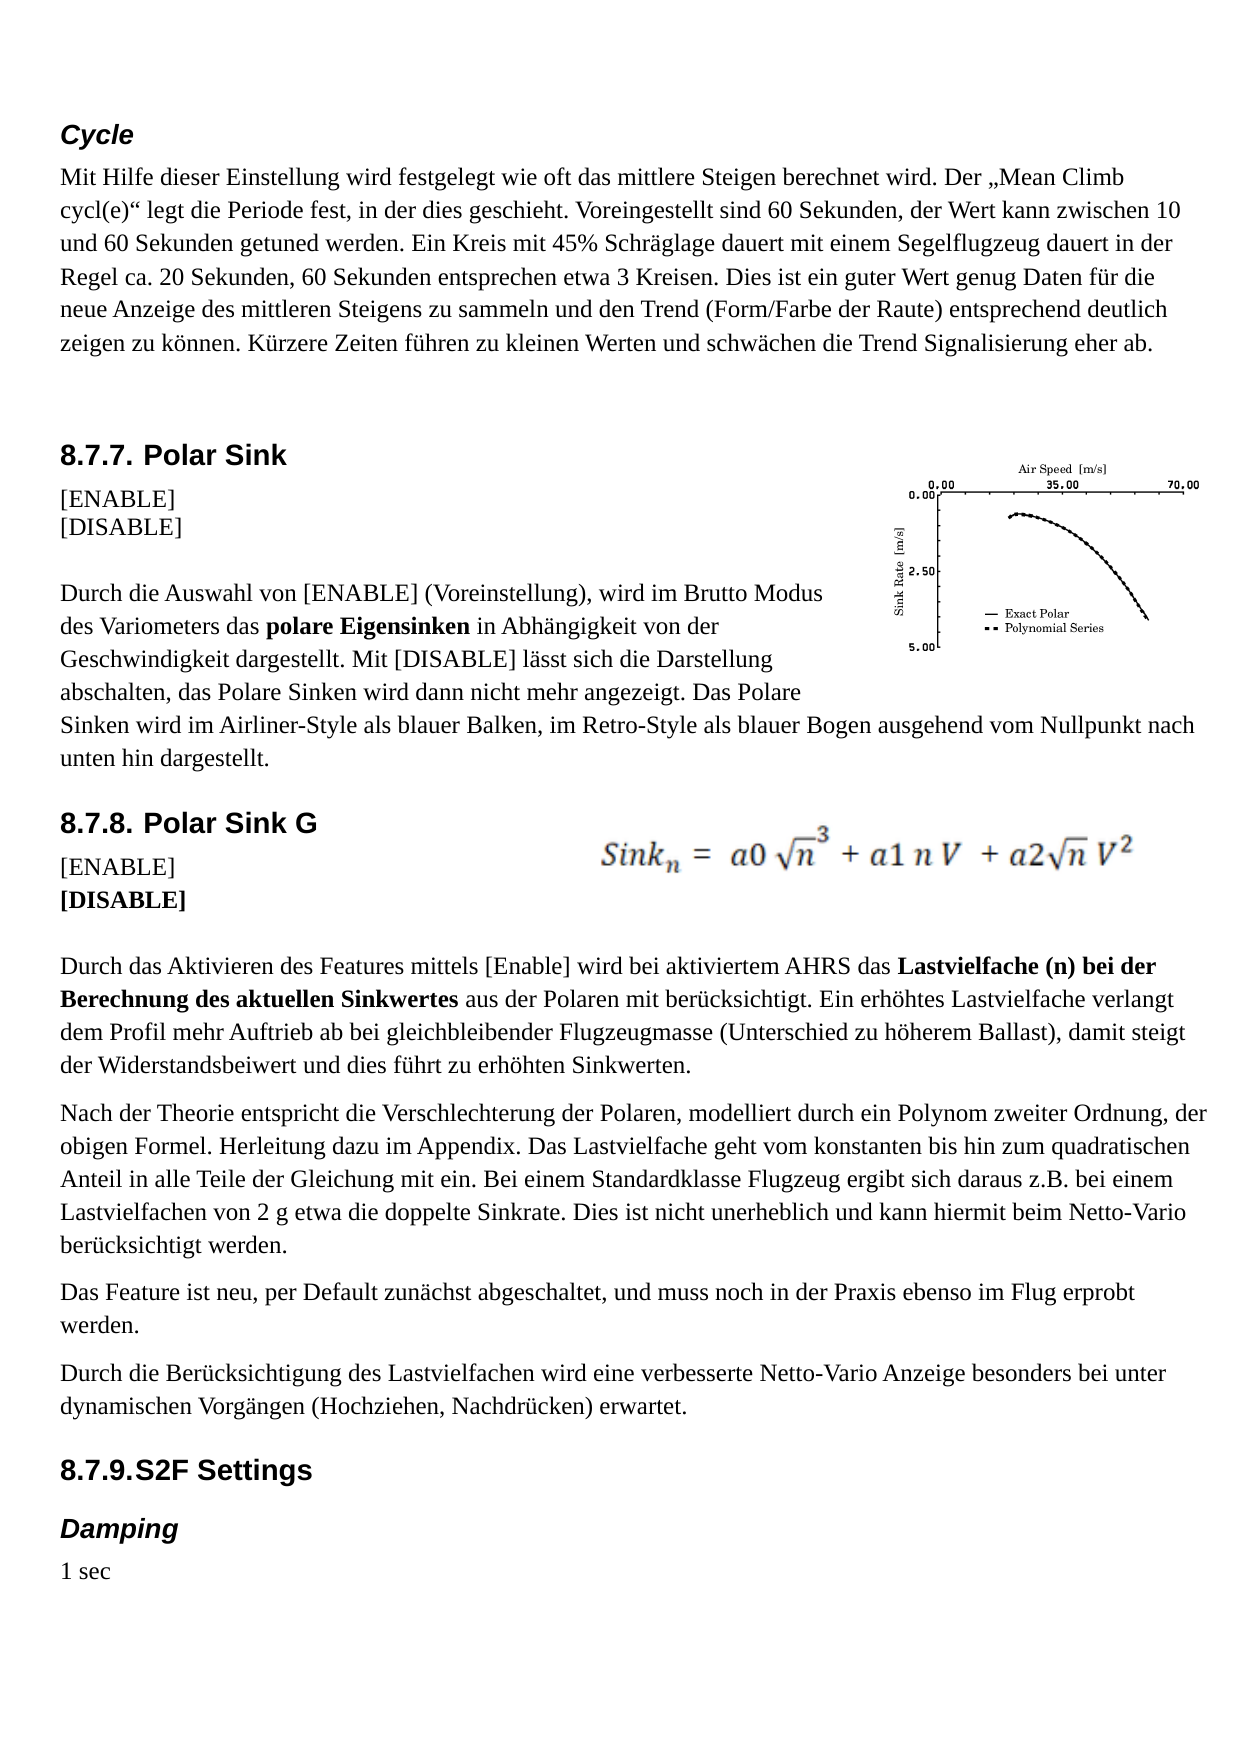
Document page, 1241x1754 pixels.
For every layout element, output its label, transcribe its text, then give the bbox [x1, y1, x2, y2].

picture [891, 461, 1199, 651]
text [1199, 512, 1207, 541]
text Durch die Berücksichtigung des Lastvielfachen wird eine verbesserte Netto-Vario Anzeige besonders bei unter dynamischen Vorgängen (Hochziehen, Nachdrücken) erwartet. [60, 1358, 1207, 1420]
text Durch die Auswahl von [ENABLE] (Voreinstellung), wird im Brutto Modus des Variometers das polare Eigensinken in Abhängigkeit von der Geschwindigkeit dargestellt. Mit [DISABLE] lässt sich die Darstellung abschalten, das Polare Sinken wird dann nicht mehr angezeigt. Das Polare Sinken wird im Airliner-Style als blauer Balken, im Retro-Style als blauer Bogen ausgehend vom Nullpunkt nach unten hin dargestellt. [60, 578, 1207, 772]
text [ENABLE] [60, 852, 591, 881]
subtitle S2F Settings [60, 1453, 1207, 1487]
picture [591, 807, 1197, 913]
text Nach der Theorie entspricht die Verschlechterung der Polaren, modelliert durch ein Polynom zweiter Ordnung, der obigen Formel. Herleitung dazu im Appendix. Das Lastvielfache geht vom konstanten bis hin zum quadratischen Anteil in alle Teile der Gleichung mit ein. Bei einem Standardklasse Flugzeug ergibt sich daraus z.B. bei einem Lastvielfachen von 2 g etwa die doppelte Sinkrate. Dies ist nicht unerheblich und kann hiermit beim Netto-Vario berücksichtigt werden. [60, 1098, 1207, 1258]
subtitle Cycle [60, 118, 1207, 150]
text [1199, 484, 1207, 512]
text [1197, 852, 1207, 881]
subtitle Damping [60, 1512, 1207, 1544]
text 1 sec [60, 1556, 1207, 1585]
text [DISABLE] [60, 885, 1207, 914]
subtitle Polar Sink G [60, 806, 1207, 839]
text Mit Hilfe dieser Einstellung wird festgelegt wie oft das mittlere Steigen berechnet wird. Der „Mean Climb cycl(e)“ legt die Periode fest, in der dies geschieht. Voreingestellt sind 60 Sekunden, der Wert kann zwischen 10 und 60 Sekunden getuned werden. Ein Kreis mit 45% Schräglage dauert mit einem Segelflugzeug dauert in der Regel ca. 20 Sekunden, 60 Sekunden entsprechen etwa 3 Kreisen. Dies ist ein guter Wert genug Daten für die neue Anzeige des mittleren Steigens zu sammeln und den Trend (Form/Farbe der Raute) entsprechend deutlich zeigen zu können. Kürzere Zeiten führen zu kleinen Werten und schwächen die Trend Signalisierung eher ab. [60, 162, 1207, 356]
text Das Feature ist neu, per Default zunächst abgeschaltet, und muss noch in der Praxis ebenso im Flug erprobt werden. [60, 1277, 1207, 1339]
text [DISABLE] [60, 512, 891, 541]
text Durch das Aktivieren des Features mittels [Enable] wird bei aktiviertem AHRS das Lastvielfache (n) bei der Berechnung des aktuellen Sinkwertes aus der Polaren mit berücksichtigt. Ein erhöhtes Lastvielfache verlangt dem Profil mehr Auftrieb ab bei gleichbleibender Flugzeugmasse (Unterschied zu höherem Ballast), damit steigt der Widerstandsbeiwert und dies führt zu erhöhten Sinkwerten. [60, 951, 1207, 1079]
subtitle Polar Sink [60, 437, 1207, 471]
text [ENABLE] [60, 484, 891, 512]
